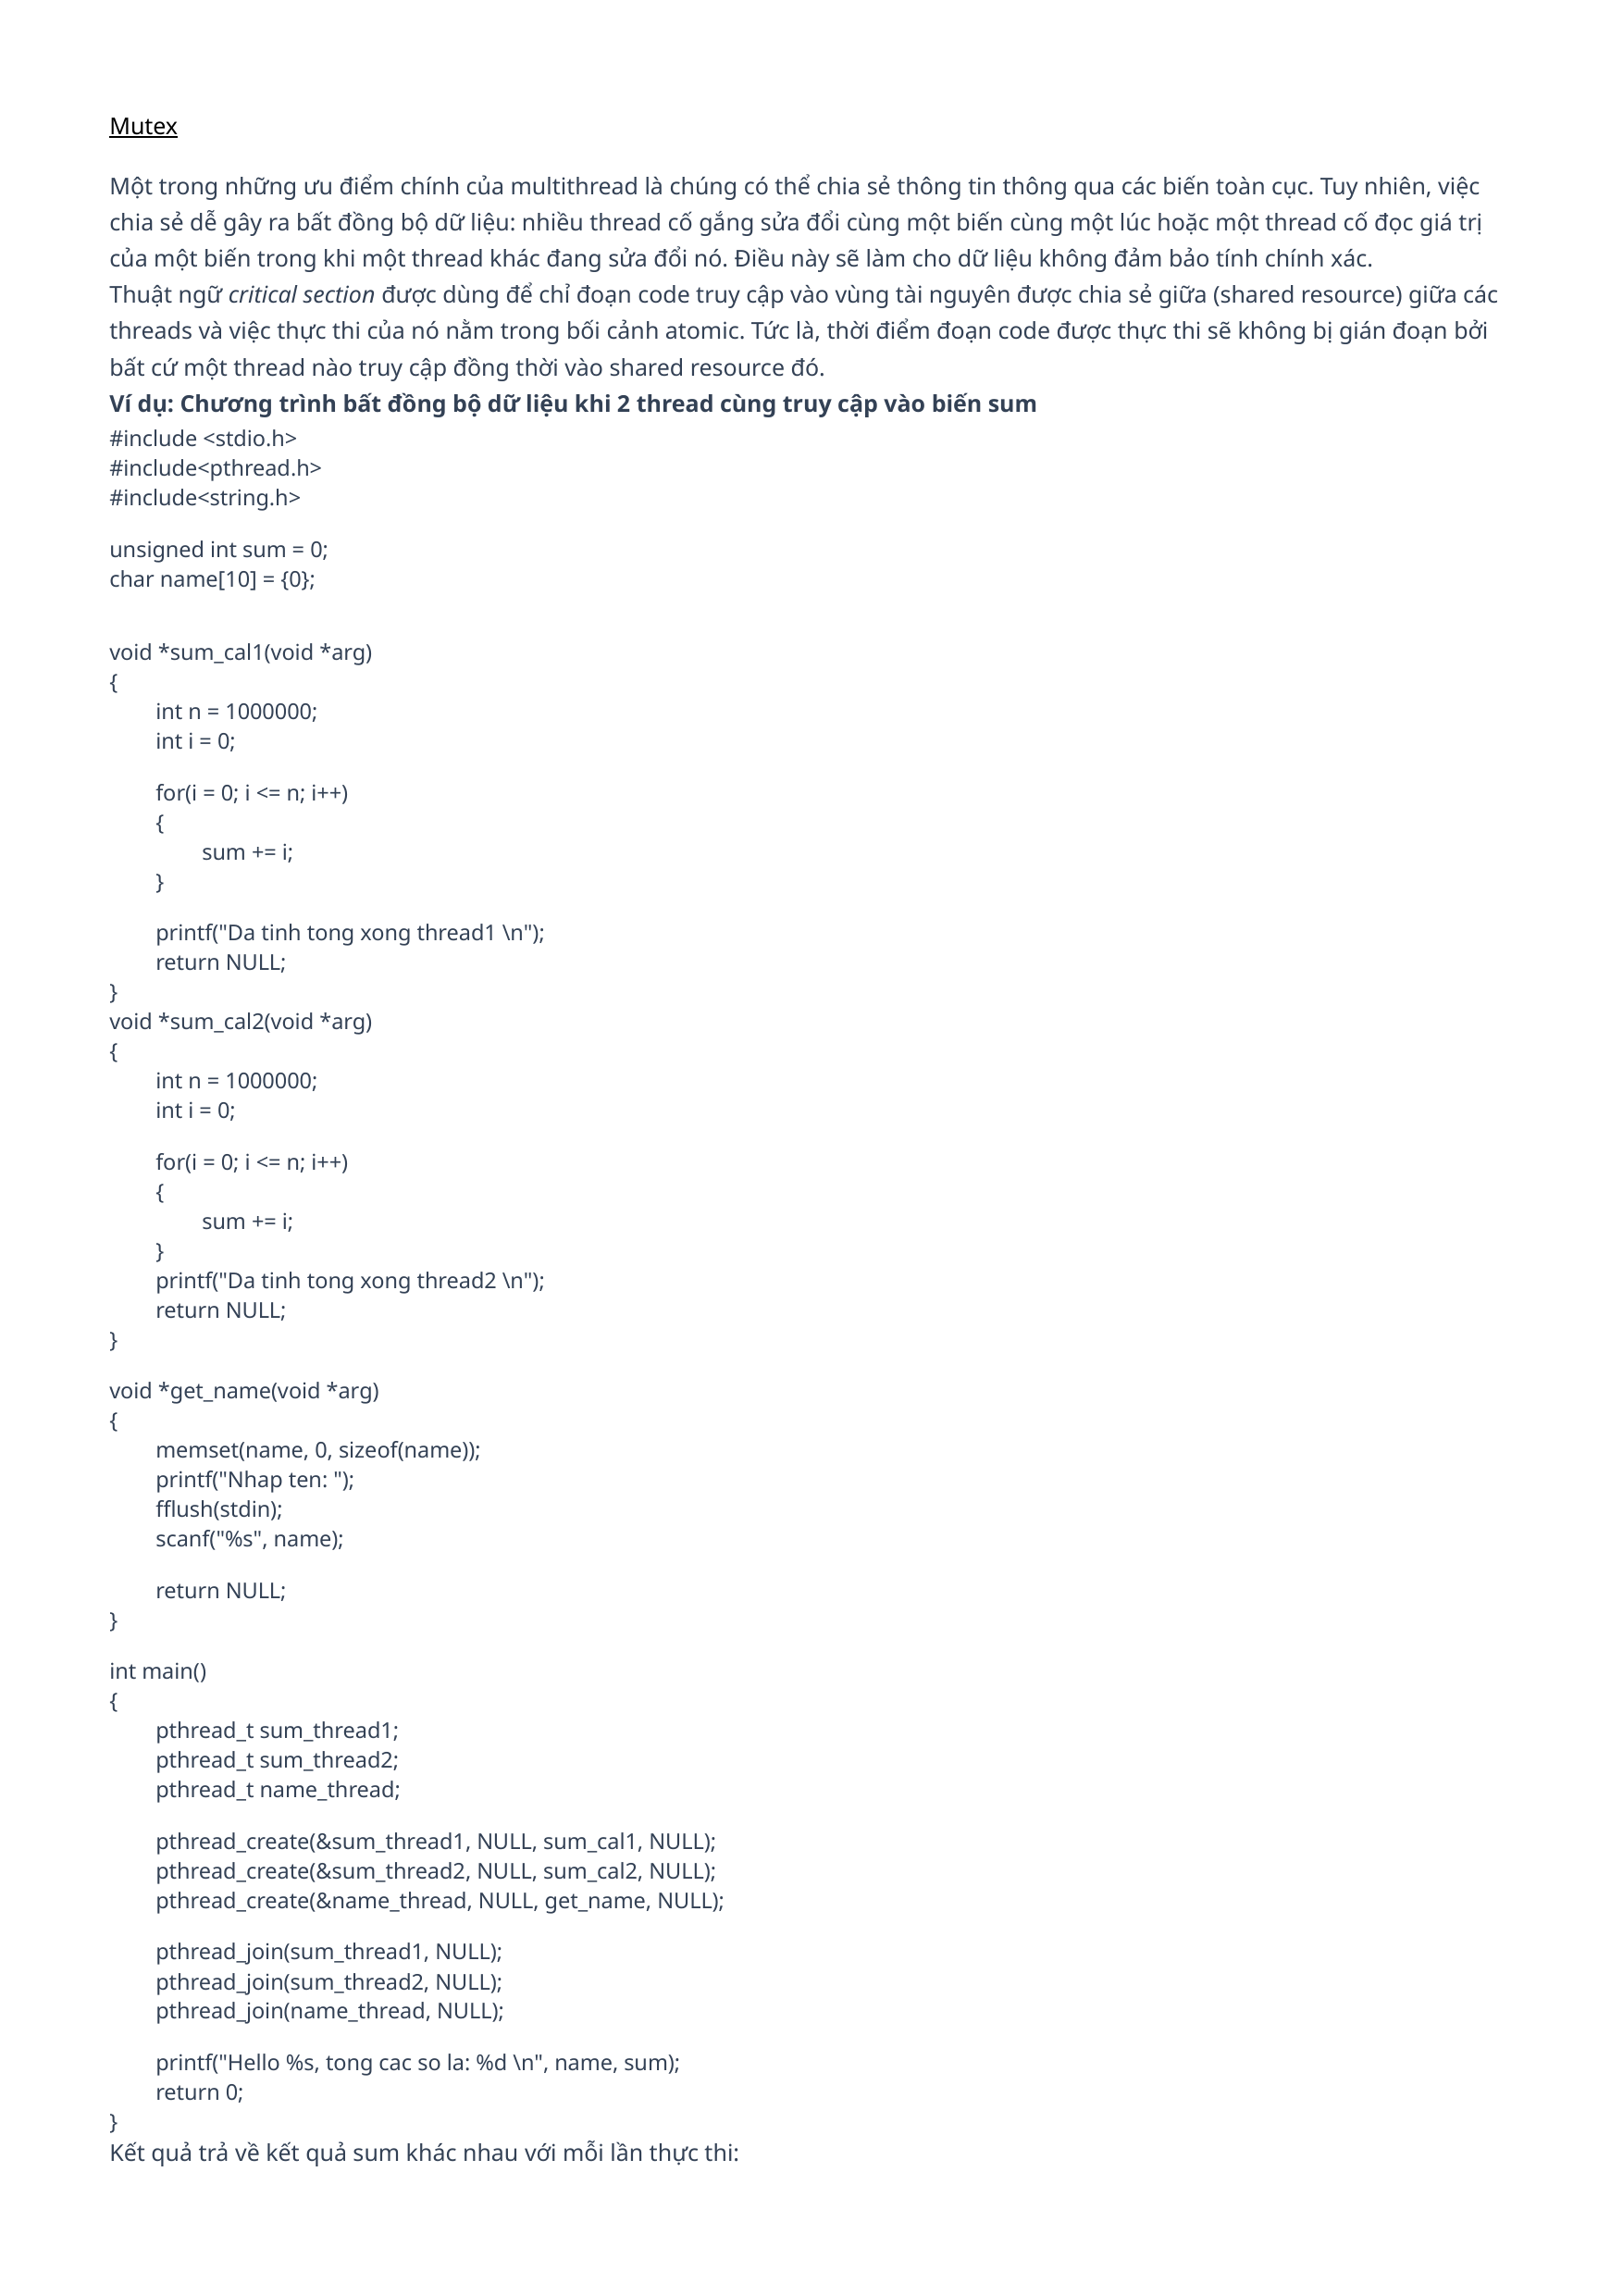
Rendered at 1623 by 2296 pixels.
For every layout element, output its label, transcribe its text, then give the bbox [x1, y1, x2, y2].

text printf("Nhap ten: "); [109, 1464, 1514, 1494]
text return NULL; [109, 947, 1514, 977]
text printf("Da tinh tong xong thread1 \n"); [109, 918, 1514, 947]
subtitle Mutex [109, 109, 1514, 141]
text pthread_join(sum_thread2, NULL); [109, 1967, 1514, 1996]
text char name[10] = {0}; [109, 564, 1514, 593]
text int n = 1000000; [109, 1065, 1514, 1095]
text void *sum_cal1(void *arg) [109, 637, 1514, 666]
text { [109, 807, 1514, 837]
text scanf("%s", name); [109, 1523, 1514, 1553]
text int i = 0; [109, 1095, 1514, 1124]
text pthread_t sum_thread2; [109, 1745, 1514, 1775]
text void *get_name(void *arg) [109, 1376, 1514, 1405]
text { [109, 1405, 1514, 1435]
text Kết quả trả về kết quả sum khác nhau với mỗi lần thực thi: [109, 2136, 1514, 2167]
text pthread_join(sum_thread1, NULL); [109, 1937, 1514, 1967]
text int n = 1000000; [109, 696, 1514, 726]
text pthread_create(&sum_thread2, NULL, sum_cal2, NULL); [109, 1855, 1514, 1885]
text } [109, 1324, 1514, 1354]
text printf("Da tinh tong xong thread2 \n"); [109, 1265, 1514, 1295]
text int main() [109, 1657, 1514, 1686]
text Thuật ngữ critical section được dùng để chỉ đoạn code truy cập vào vùng tài nguyên được chia sẻ giữa (shared resource) giữa các threads và việc thực thi của nó nằm trong bối cảnh atomic. Tức là, thời điểm đoạn code được thực thi sẽ không bị gián đoạn bởi bất cứ một thread nào truy cập đồng thời vào shared resource đó. [109, 279, 1514, 382]
text Một trong những ưu điểm chính của multithread là chúng có thể chia sẻ thông tin thông qua các biến toàn cục. Tuy nhiên, việc chia sẻ dễ gây ra bất đồng bộ dữ liệu: nhiều thread cố gắng sửa đổi cùng một biến cùng một lúc hoặc một thread cố đọc giá trị của một biến trong khi một thread khác đang sửa đổi nó. Điều này sẽ làm cho dữ liệu không đảm bảo tính chính xác. [109, 169, 1514, 274]
text for(i = 0; i <= n; i++) [109, 1147, 1514, 1176]
text return NULL; [109, 1575, 1514, 1605]
text printf("Hello %s, tong cac so la: %d \n", name, sum); [109, 2047, 1514, 2077]
text return 0; [109, 2077, 1514, 2106]
text unsigned int sum = 0; [109, 534, 1514, 564]
text sum += i; [109, 837, 1514, 866]
text fflush(stdin); [109, 1494, 1514, 1523]
text pthread_t sum_thread1; [109, 1716, 1514, 1745]
text } [109, 1605, 1514, 1634]
text } [109, 866, 1514, 896]
text } [109, 977, 1514, 1006]
text #include<string.h> [109, 483, 1514, 512]
text sum += i; [109, 1206, 1514, 1235]
text int i = 0; [109, 726, 1514, 755]
text pthread_create(&name_thread, NULL, get_name, NULL); [109, 1885, 1514, 1915]
text memset(name, 0, sizeof(name)); [109, 1435, 1514, 1464]
text pthread_t name_thread; [109, 1775, 1514, 1804]
text #include <stdio.h> [109, 424, 1514, 453]
text return NULL; [109, 1295, 1514, 1324]
text } [109, 2106, 1514, 2136]
text } [109, 1235, 1514, 1265]
text { [109, 1686, 1514, 1716]
text { [109, 1036, 1514, 1065]
text Ví dụ: Chương trình bất đồng bộ dữ liệu khi 2 thread cùng truy cập vào biến sum [109, 387, 1514, 418]
text for(i = 0; i <= n; i++) [109, 777, 1514, 807]
text { [109, 1176, 1514, 1206]
text pthread_create(&sum_thread1, NULL, sum_cal1, NULL); [109, 1826, 1514, 1855]
text { [109, 666, 1514, 696]
text void *sum_cal2(void *arg) [109, 1006, 1514, 1036]
text pthread_join(name_thread, NULL); [109, 1996, 1514, 2026]
text #include<pthread.h> [109, 453, 1514, 483]
